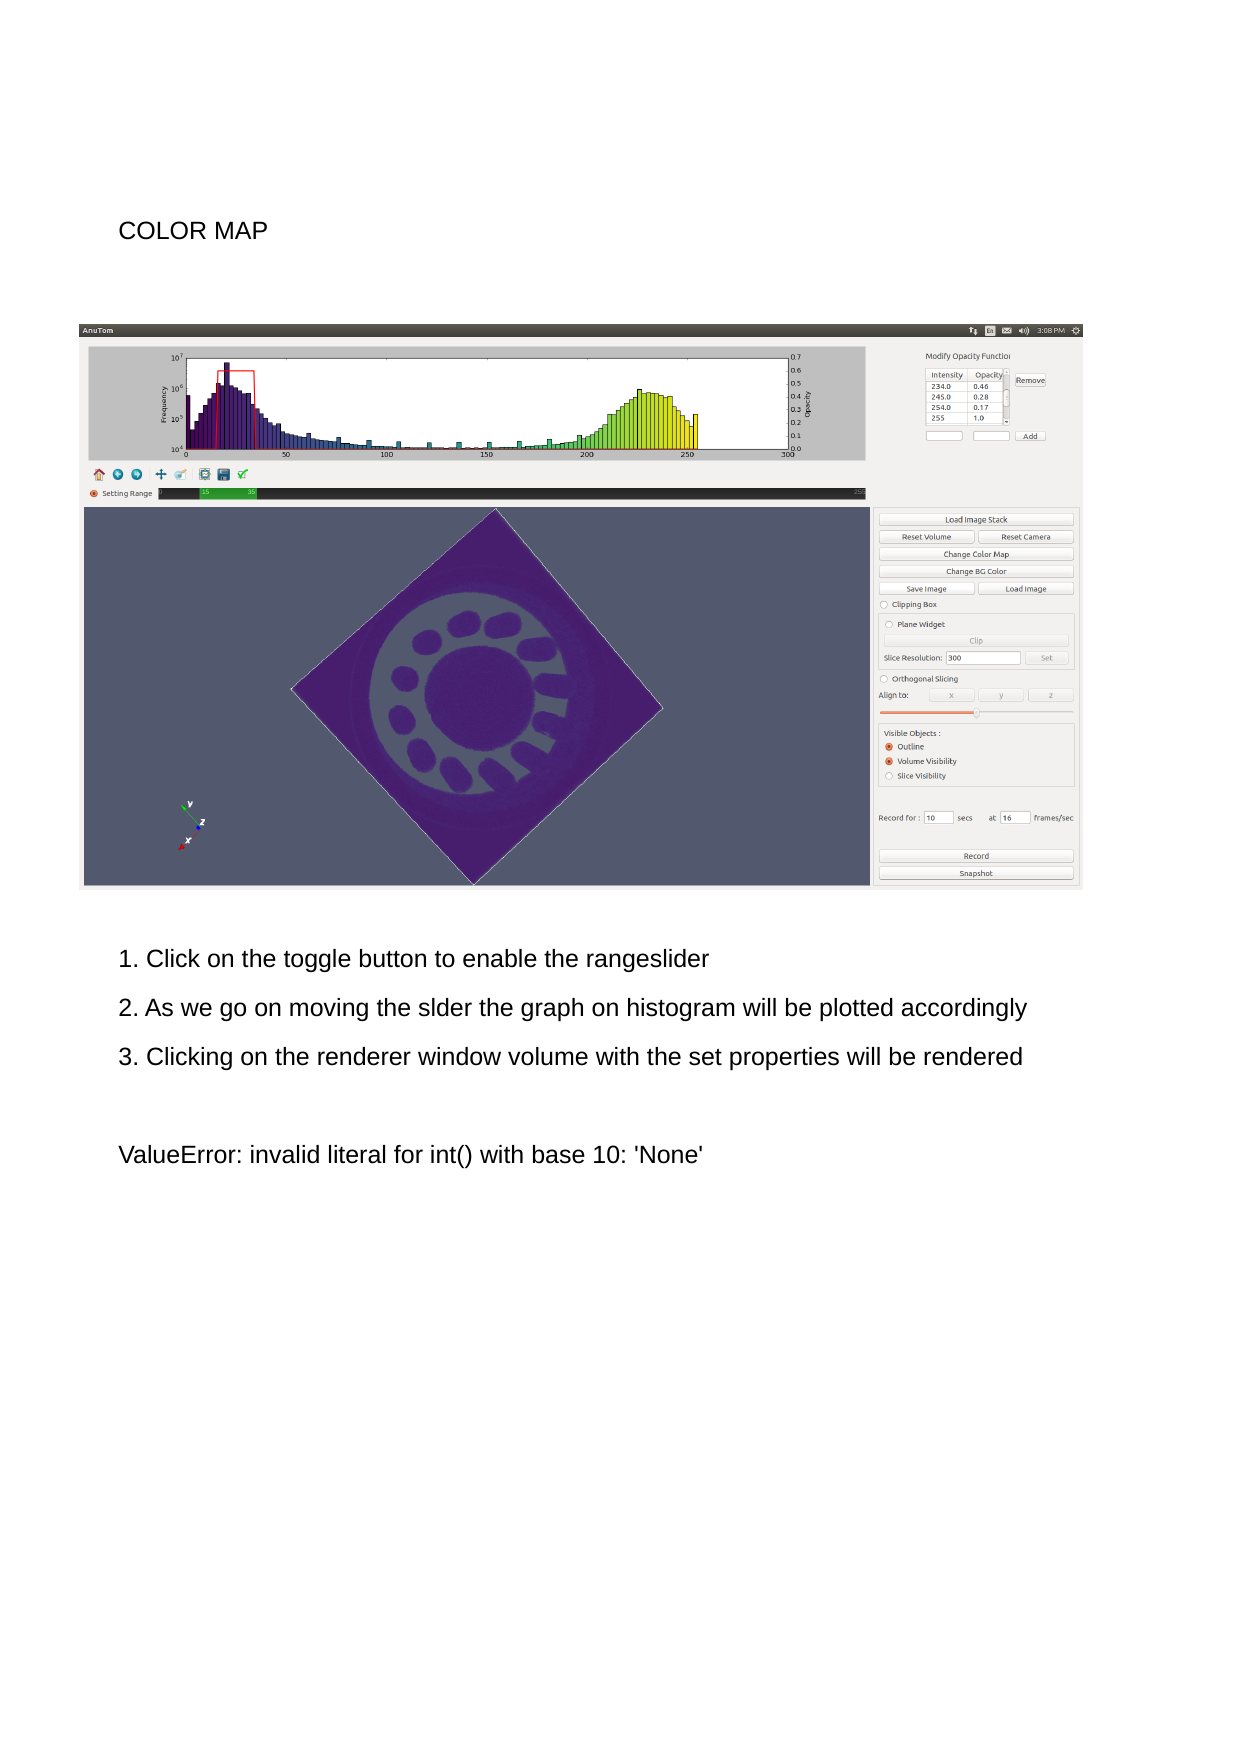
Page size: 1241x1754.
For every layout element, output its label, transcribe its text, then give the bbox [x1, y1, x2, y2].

text COLOR MAP [118, 216, 1122, 245]
text ValueError: invalid literal for int() with base 10: 'None' [118, 1140, 1122, 1169]
picture [79, 324, 1083, 890]
text 3. Clicking on the renderer window volume with the set properties will be rendered [118, 1042, 1122, 1071]
text 1. Click on the toggle button to enable the rangeslider [118, 944, 1122, 973]
text 2. As we go on moving the slder the graph on histogram will be plotted accordingly [118, 993, 1122, 1022]
